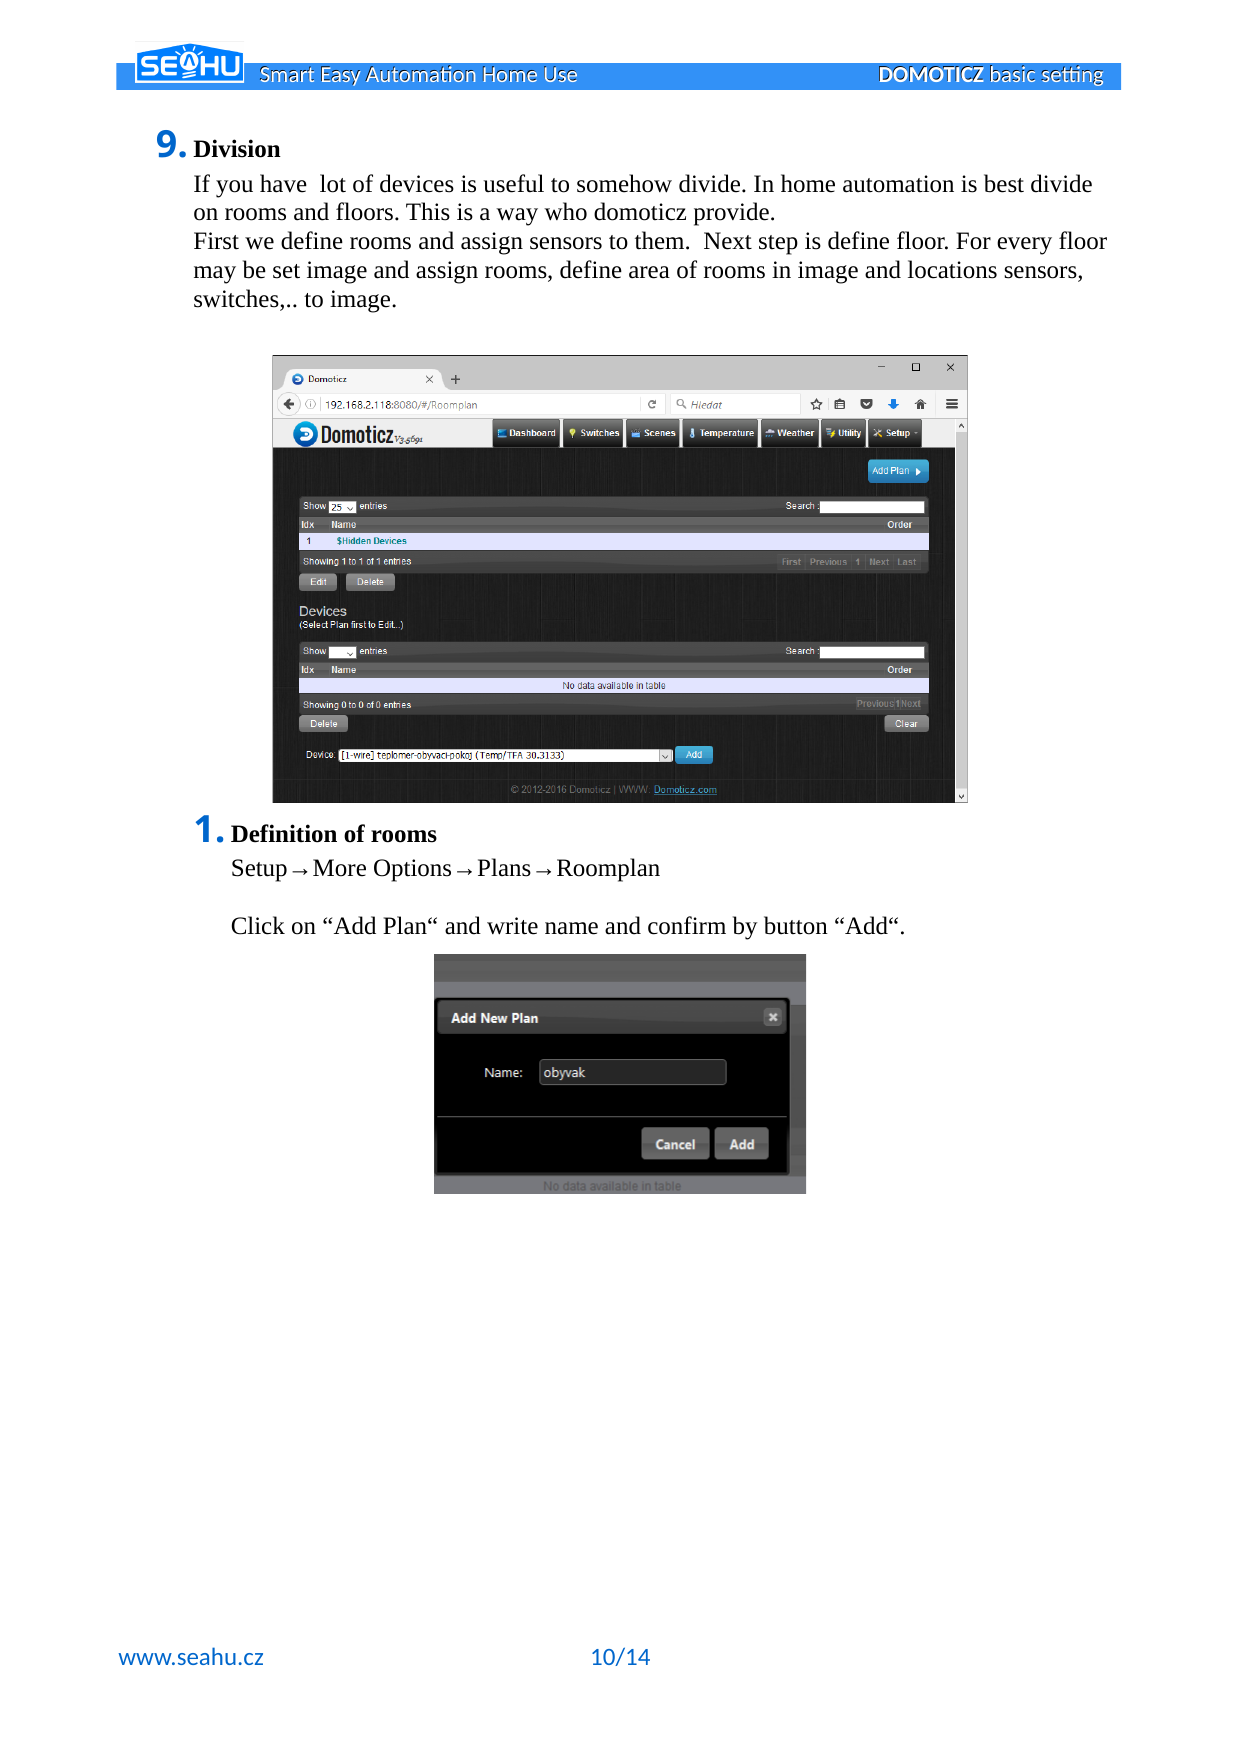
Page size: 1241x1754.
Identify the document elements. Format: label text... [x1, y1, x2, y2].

picture [434, 954, 807, 1194]
picture [272, 355, 968, 803]
list If you have lot of devices is useful to somehow divide. In home automation is best divide on rooms and floors. This is a way who domoticz provide. First we define rooms and assign sensors to them. Next step is define floor. For every floor may be set image and assign rooms, define area of rooms in image and locations sensors, switches,.. to image. [156, 169, 1122, 312]
picture [135, 41, 245, 83]
list Definition of rooms Setup→More Options→Plans→Roomplan [193, 341, 1122, 882]
list Division [156, 118, 1122, 169]
list Click on “Add Plan“ and write name and confirm by button “Add“. [193, 911, 1122, 940]
